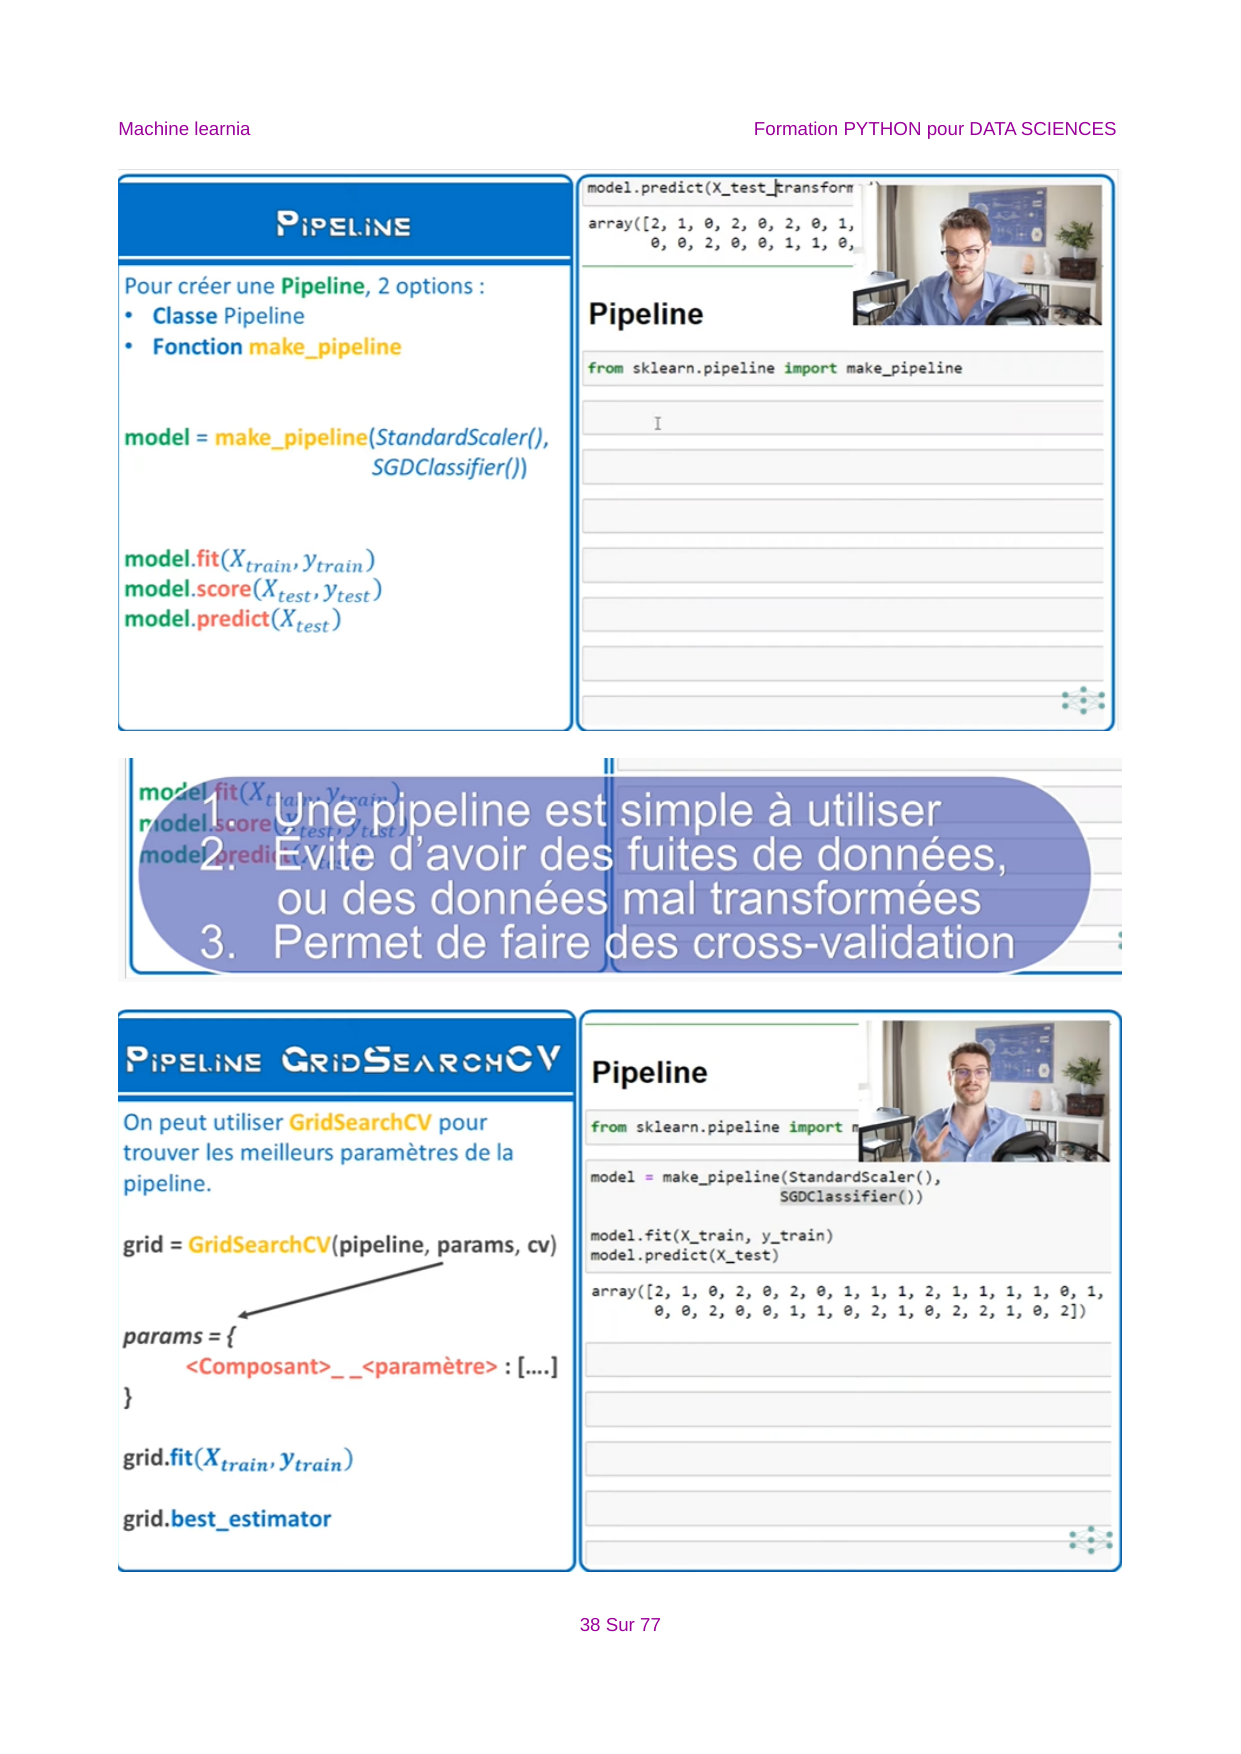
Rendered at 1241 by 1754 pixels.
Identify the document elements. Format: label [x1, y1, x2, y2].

picture [118, 169, 1122, 731]
picture [118, 758, 1122, 982]
picture [118, 1009, 1122, 1572]
